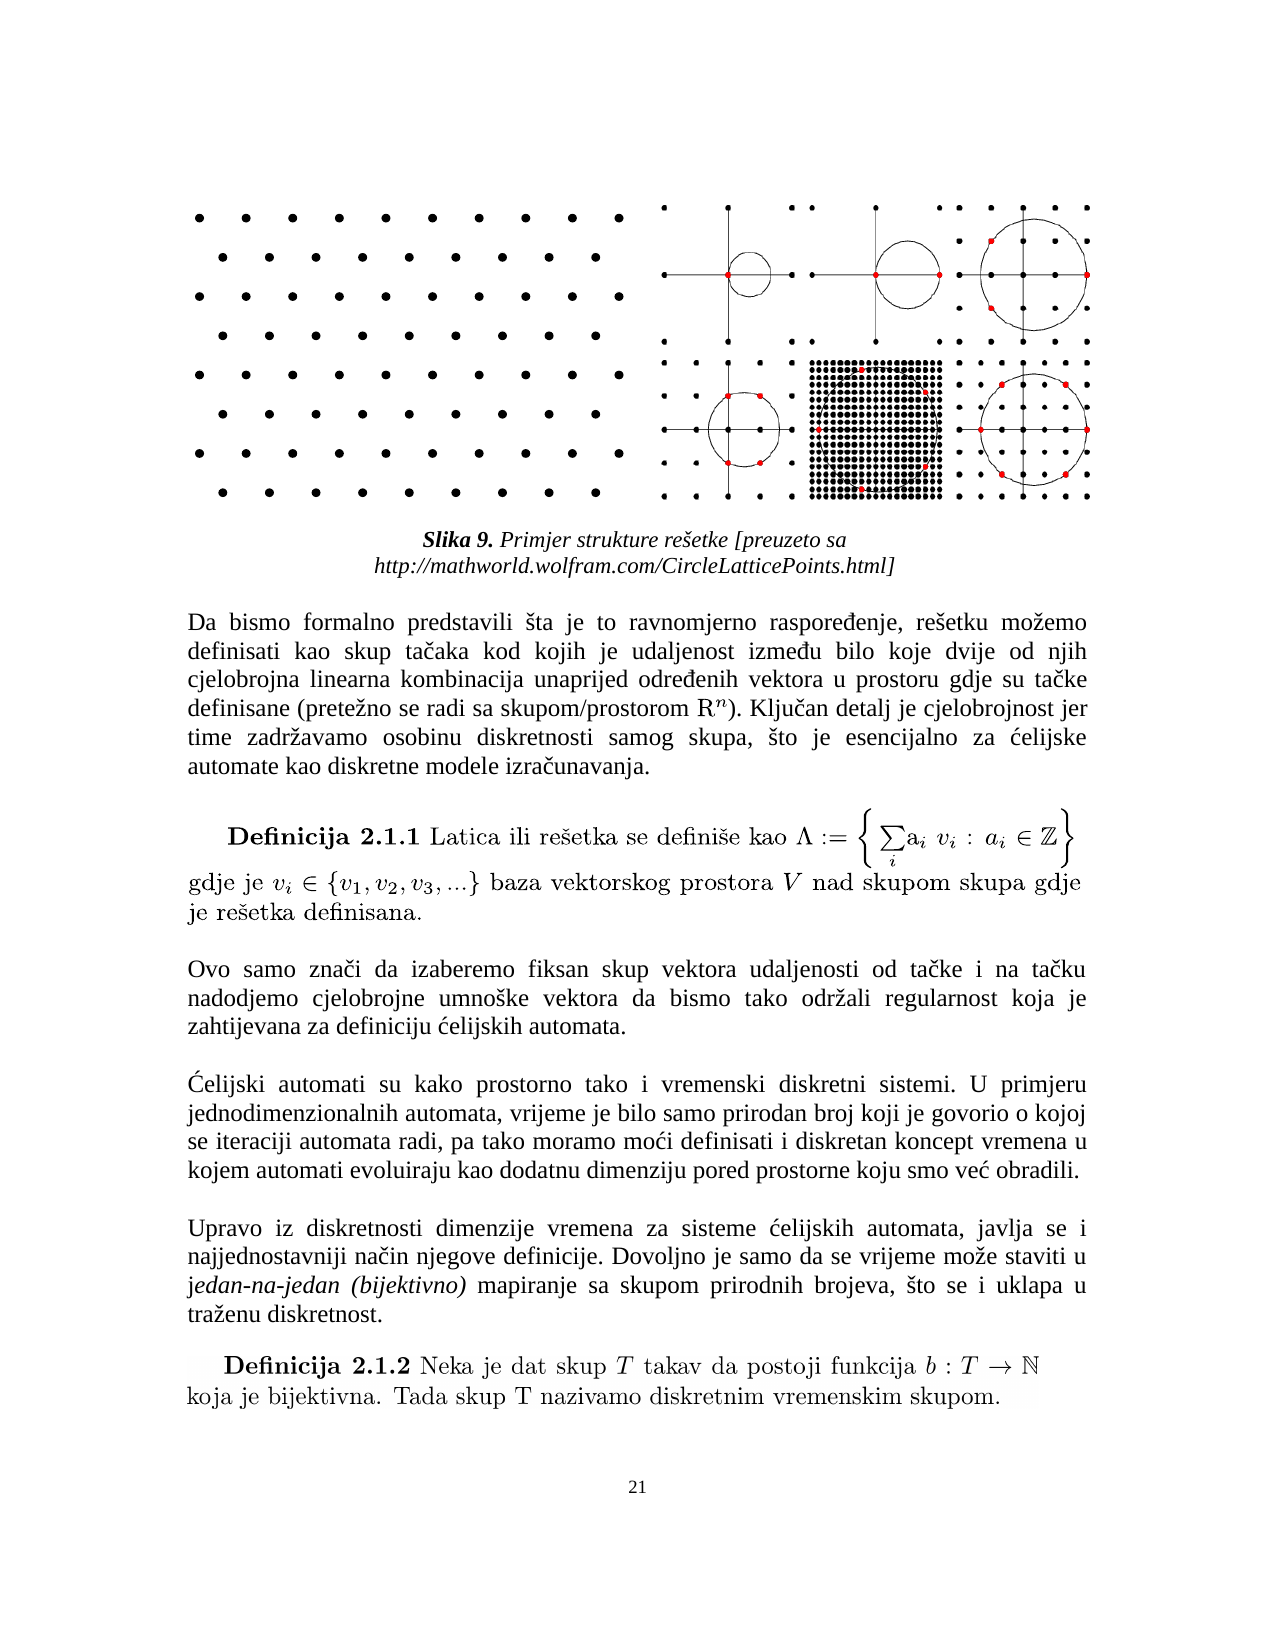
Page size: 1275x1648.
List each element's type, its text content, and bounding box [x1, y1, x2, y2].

text Ćelijski automati su kako prostorno tako i vremenski diskretni sistemi. U primjeru jednodimenzionalnih automata, vrijeme je bilo samo prirodan broj koji je govorio o kojoj se iteraciji automata radi, pa tako moramo moći definisati i diskretan koncept vremena u kojem automati evoluiraju kao dodatnu dimenziju pored prostorne koju smo već obradili. [187, 1069, 1088, 1184]
text Ovo samo znači da izaberemo fiksan skup vektora udaljenosti od tačke i na tačku nadodjemo cjelobrojne umnoške vektora da bismo tako održali regularnost koja je zahtijevana za definiciju ćelijskih automata. [187, 954, 1088, 1040]
text Da bismo formalno predstavili šta je to ravnomjerno raspoređenje, rešetku možemo definisati kao skup tačaka kod kojih je udaljenost između bilo koje dvije od njih cjelobrojna linearna kombinacija unaprijed određenih vektora u prostoru gdje su tačke definisane (pretežno se radi sa skupom/prostorom ). Ključan detalj je cjelobrojnost jer time zadržavamo osobinu diskretnosti samog skupa, što je esencijalno za ćelijske automate kao diskretne modele izračunavanja. [187, 607, 1088, 779]
picture [650, 196, 1100, 507]
text Upravo iz diskretnosti dimenzije vremena za sisteme ćelijskih automata, javlja se i najjednostavniji način njegove definicije. Dovoljno je samo da se vrijeme može staviti u jedan-na-jedan (bijektivno) mapiranje sa skupom prirodnih brojeva, što se i uklapa u traženu diskretnost. [187, 1213, 1088, 1328]
text Slika 9. Primjer strukture rešetke [preuzeto sa http://mathworld.wolfram.com/CircleLatticePoints.html] [186, 526, 1086, 578]
picture [187, 1356, 1039, 1409]
